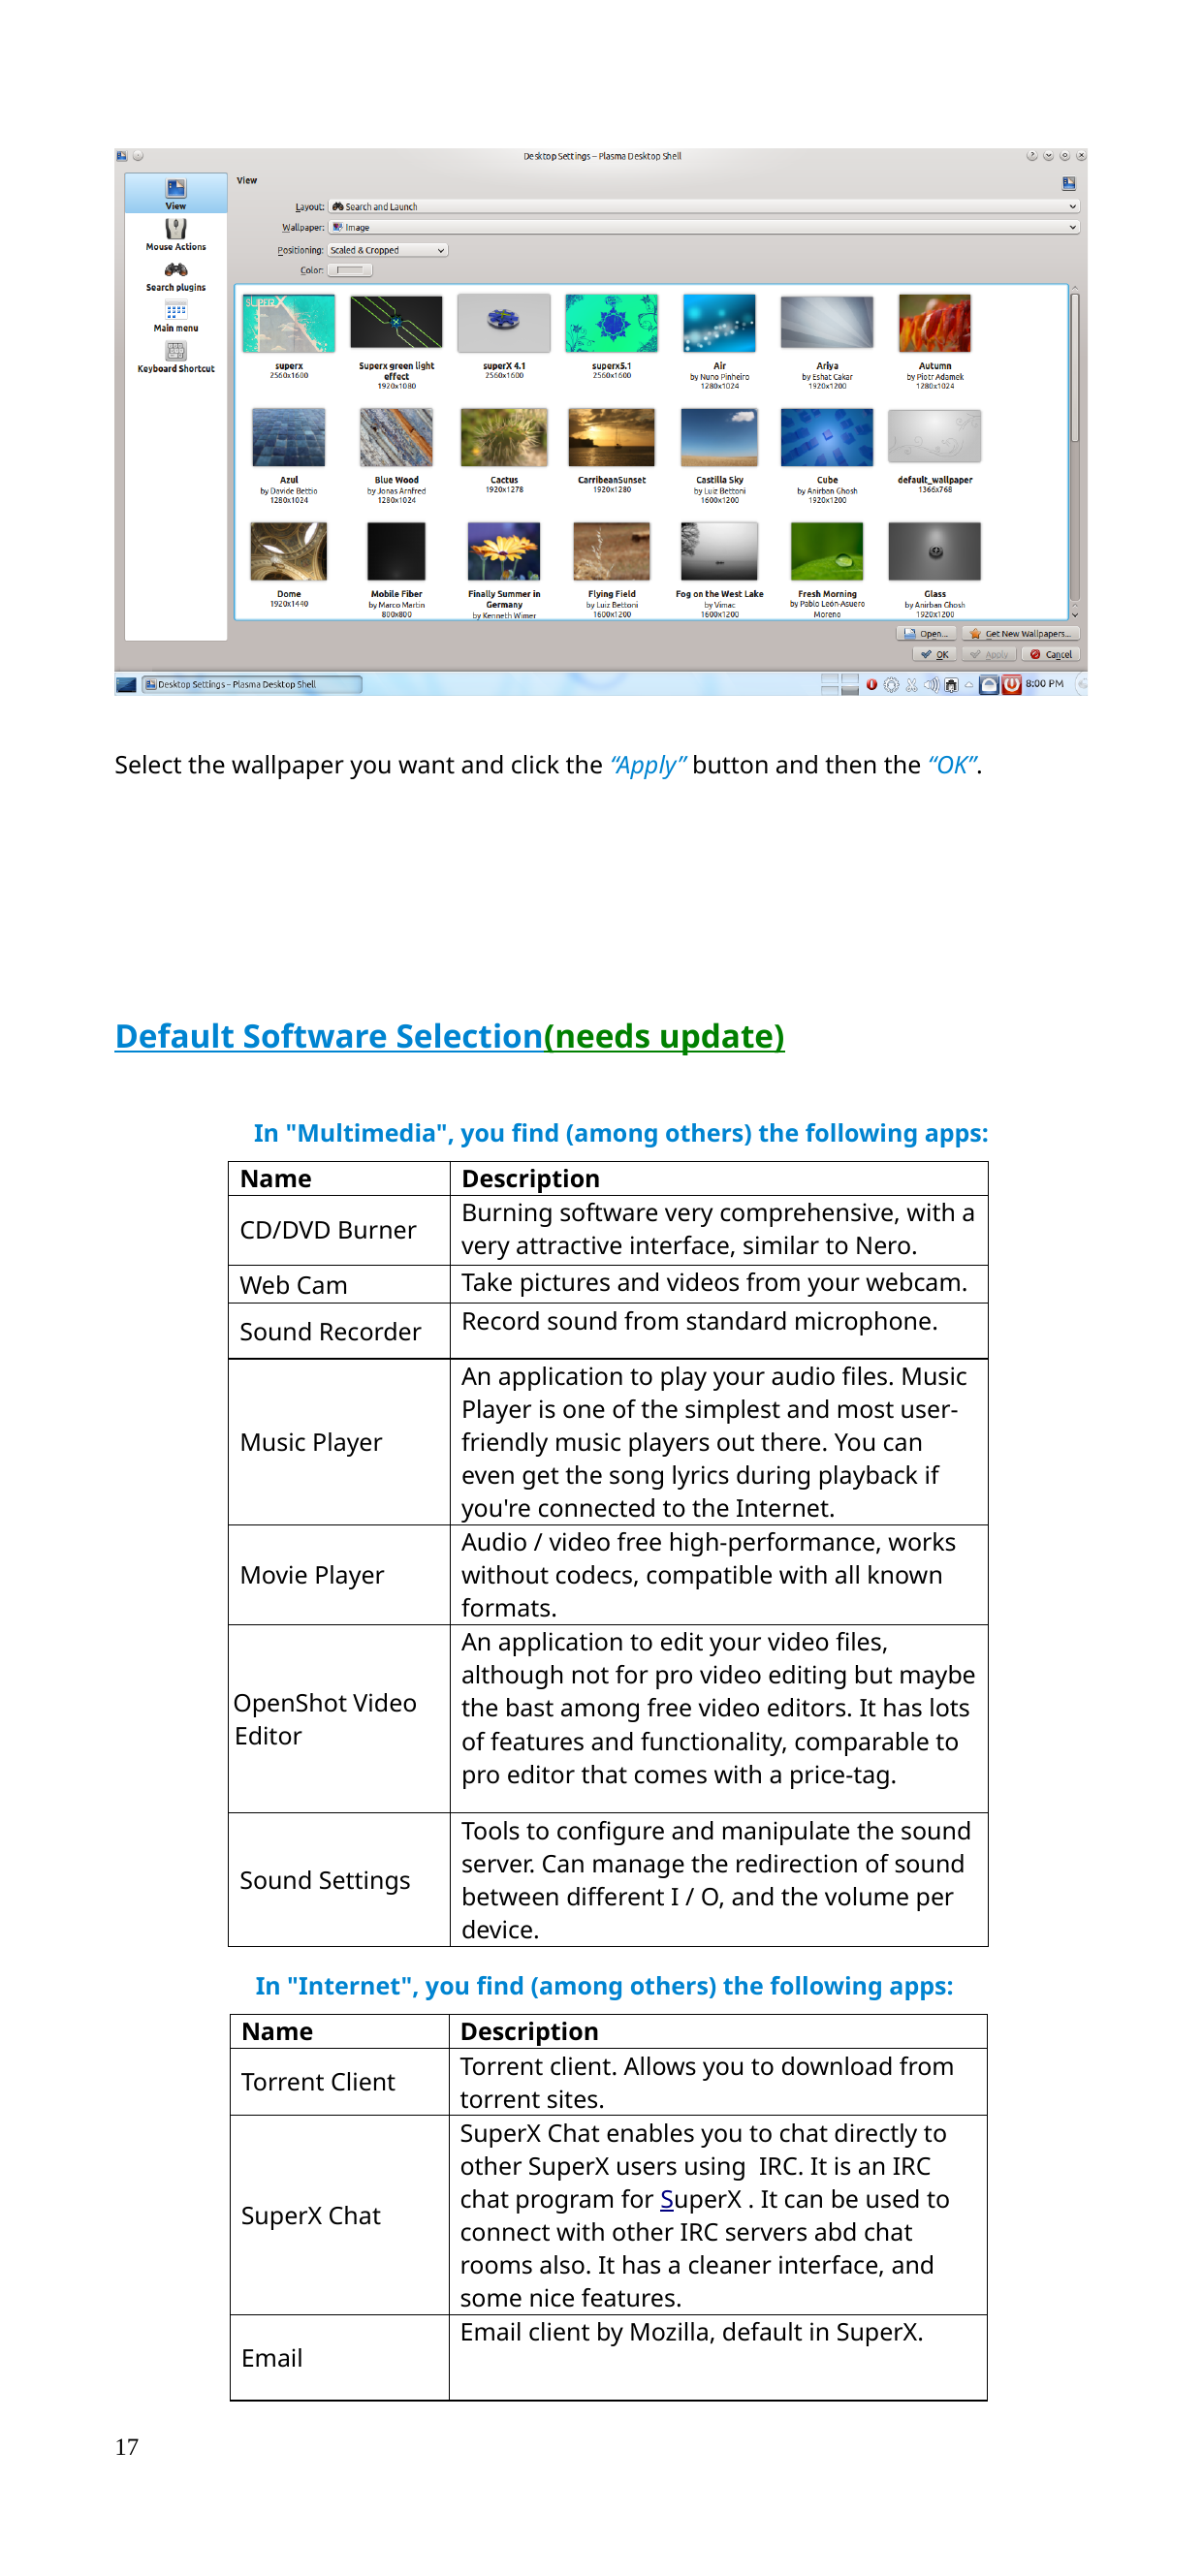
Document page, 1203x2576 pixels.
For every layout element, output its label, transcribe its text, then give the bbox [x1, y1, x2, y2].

table_header Description [450, 2015, 987, 2048]
table_cell Torrent client. Allows you to download from torrent sites. [450, 2049, 987, 2115]
text Default Software Selection(needs update) [114, 1014, 1088, 1057]
table_cell Movie Player [229, 1525, 450, 1624]
table_cell Record sound from standard microphone. [451, 1304, 988, 1358]
table_cell OpenShot Video Editor [229, 1625, 450, 1812]
table_cell Music Player [229, 1360, 450, 1524]
table_cell An application to edit your video files, although not for pro video editing but maybe the bast among free video editors. It has lots of features and functionality, comparable to pro editor that comes with a price-tag. [451, 1625, 988, 1812]
picture [114, 148, 1089, 696]
table_cell SuperX Chat enables you to chat directly to other SuperX users using IRC. It is an IRC chat program for SuperX . It can be used to connect with other IRC servers abd chat rooms also. It has a cleaner interface, and some nice features. [450, 2116, 987, 2314]
table_cell Tools to configure and manipulate the sound server. Can manage the redirection of sound between different I / O, and the volume per device. [451, 1813, 988, 1945]
table_cell SuperX Chat [231, 2116, 449, 2314]
text Select the wallpaper you want and click the “Apply” button and then the “OK”. [114, 748, 1088, 781]
table_cell CD/DVD Burner [229, 1196, 450, 1265]
table_cell Web Cam [229, 1266, 450, 1303]
table_cell Email client by Mozilla, default in SuperX. [450, 2315, 987, 2400]
table_cell An application to play your audio files. Music Player is one of the simplest and most user-friendly music players out there. You can even get the song lyrics during playback if you're connected to the Internet. [451, 1360, 988, 1524]
table_cell Audio / video free high-performance, works without codecs, compatible with all known formats. [451, 1525, 988, 1624]
table_cell Burning software very comprehensive, with a very attractive interface, similar to Nero. [451, 1196, 988, 1265]
table_cell Torrent Client [231, 2049, 449, 2115]
table_cell Sound Settings [229, 1813, 450, 1945]
table_header Name [229, 1162, 450, 1194]
table_header Description [451, 1162, 988, 1194]
text In "Internet", you find (among others) the following apps: [255, 1969, 1088, 2002]
table_cell Take pictures and videos from your webcam. [451, 1266, 988, 1303]
table_header Name [231, 2015, 449, 2048]
table_cell Sound Recorder [229, 1304, 450, 1358]
table_cell Email [231, 2315, 449, 2400]
text In "Multimedia", you find (among others) the following apps: [254, 1116, 1088, 1149]
